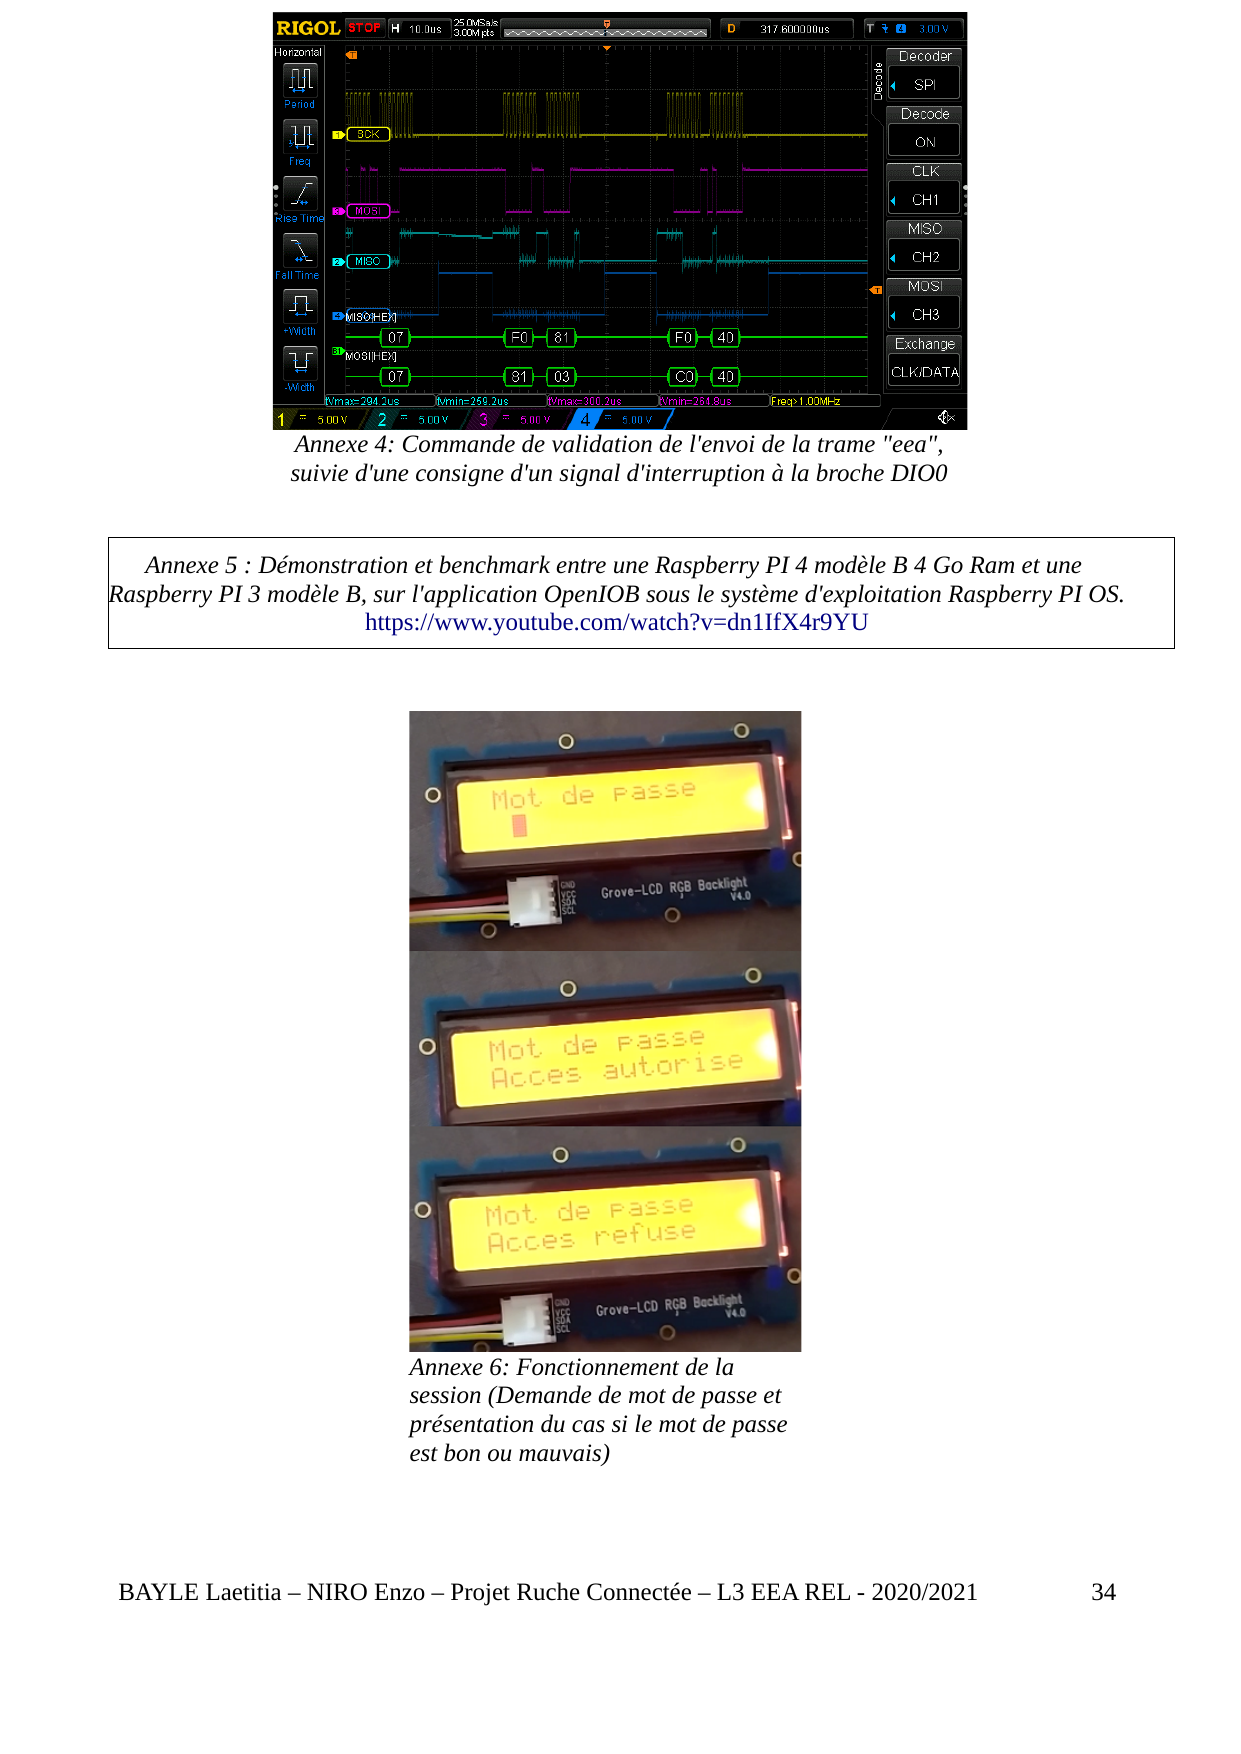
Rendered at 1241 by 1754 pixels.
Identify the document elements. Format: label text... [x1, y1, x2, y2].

picture [272, 12, 968, 430]
picture [409, 711, 802, 1352]
text Annexe 4: Commande de validation de l'envoi de la trame "eea", suivie d'une consigne d'un signal d'interruption à la broche DIO0 [273, 430, 967, 487]
text Annexe 6: Fonctionnement de la session (Demande de mot de passe et présentation du cas si le mot de passe est bon ou mauvais) [409, 1352, 802, 1467]
